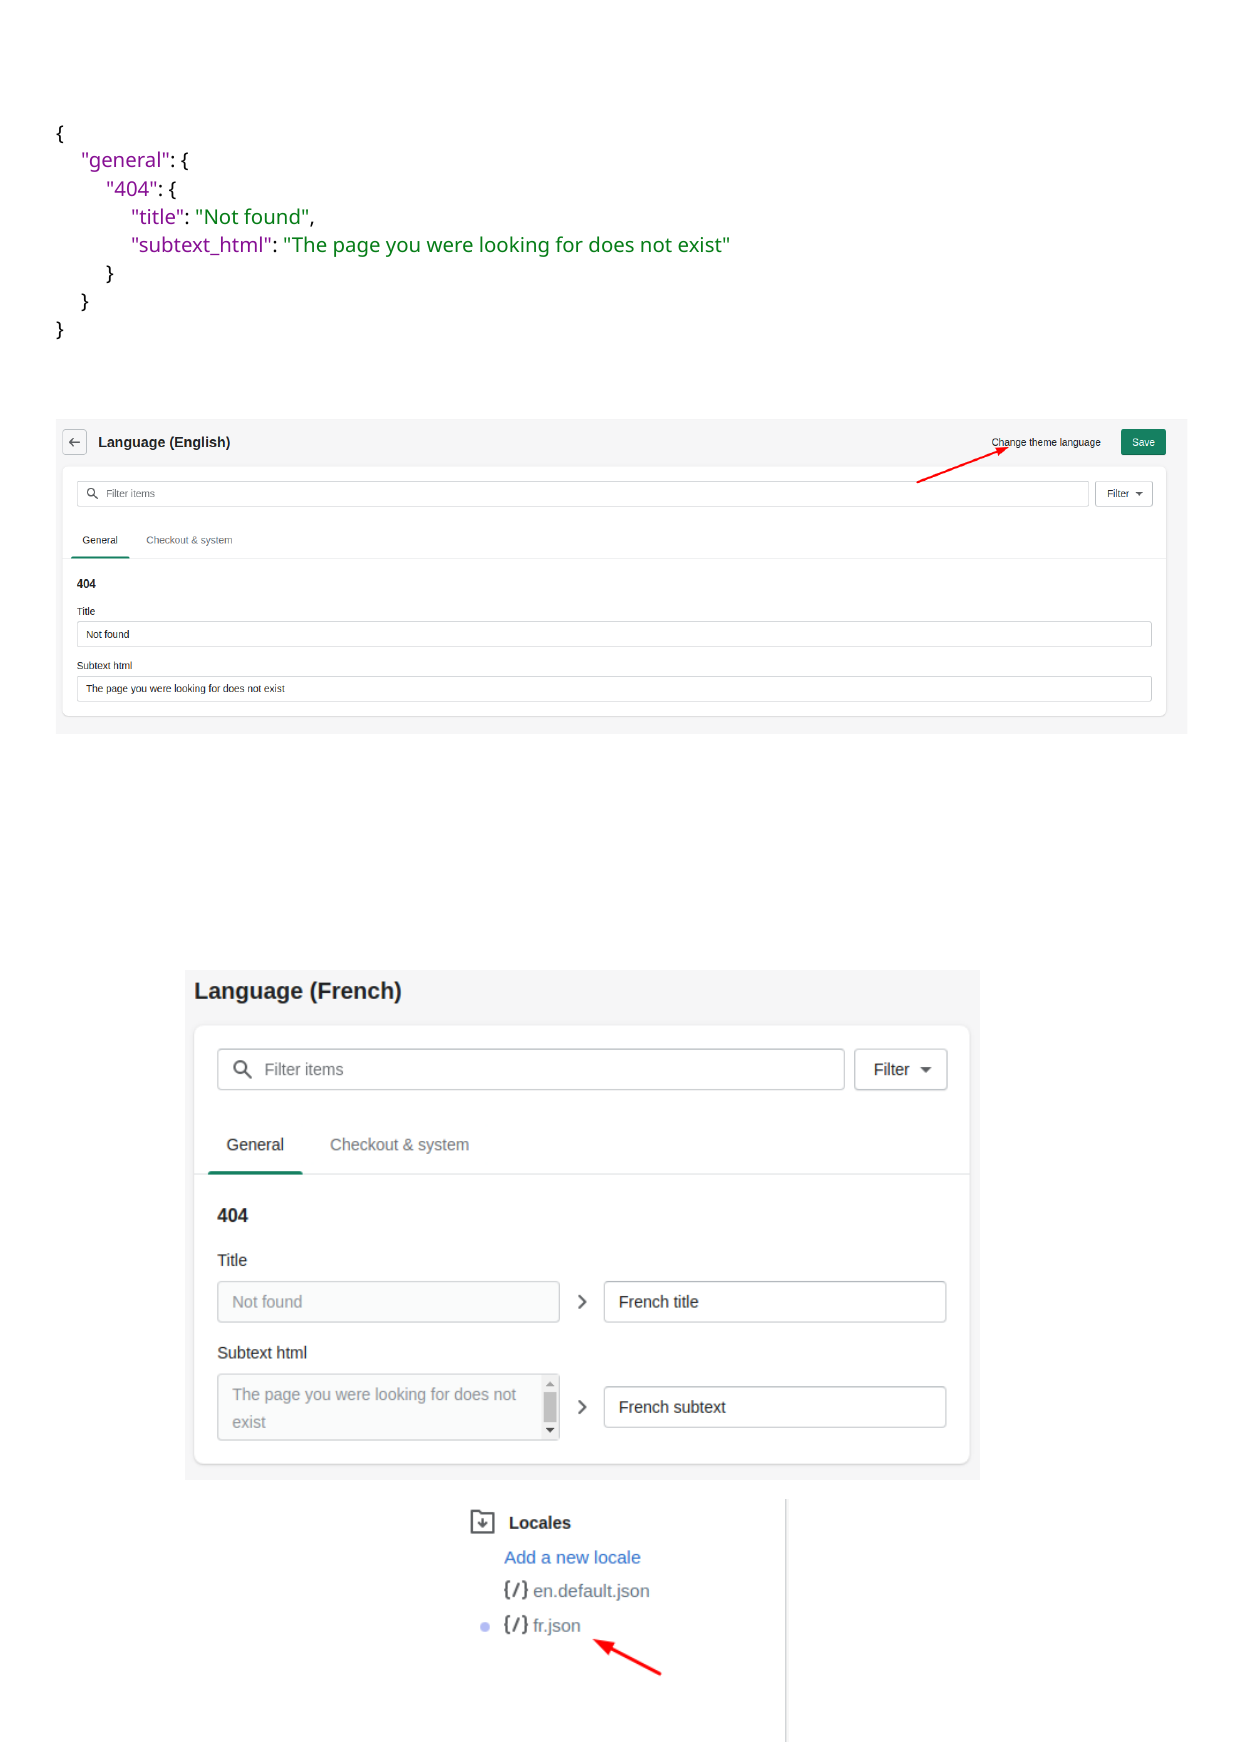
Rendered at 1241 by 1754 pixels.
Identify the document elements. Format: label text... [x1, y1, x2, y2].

text "subtext_html": "The page you were looking for does not exist" [56, 230, 1187, 258]
text } [56, 315, 1187, 342]
picture [454, 1499, 789, 1742]
picture [55, 419, 1188, 734]
text } [56, 258, 1187, 287]
picture [185, 970, 980, 1480]
text "title": "Not found", [56, 202, 1187, 230]
text { [56, 118, 1187, 146]
text "general": { [56, 146, 1187, 174]
text } [56, 287, 1187, 315]
text "404": { [56, 174, 1187, 202]
